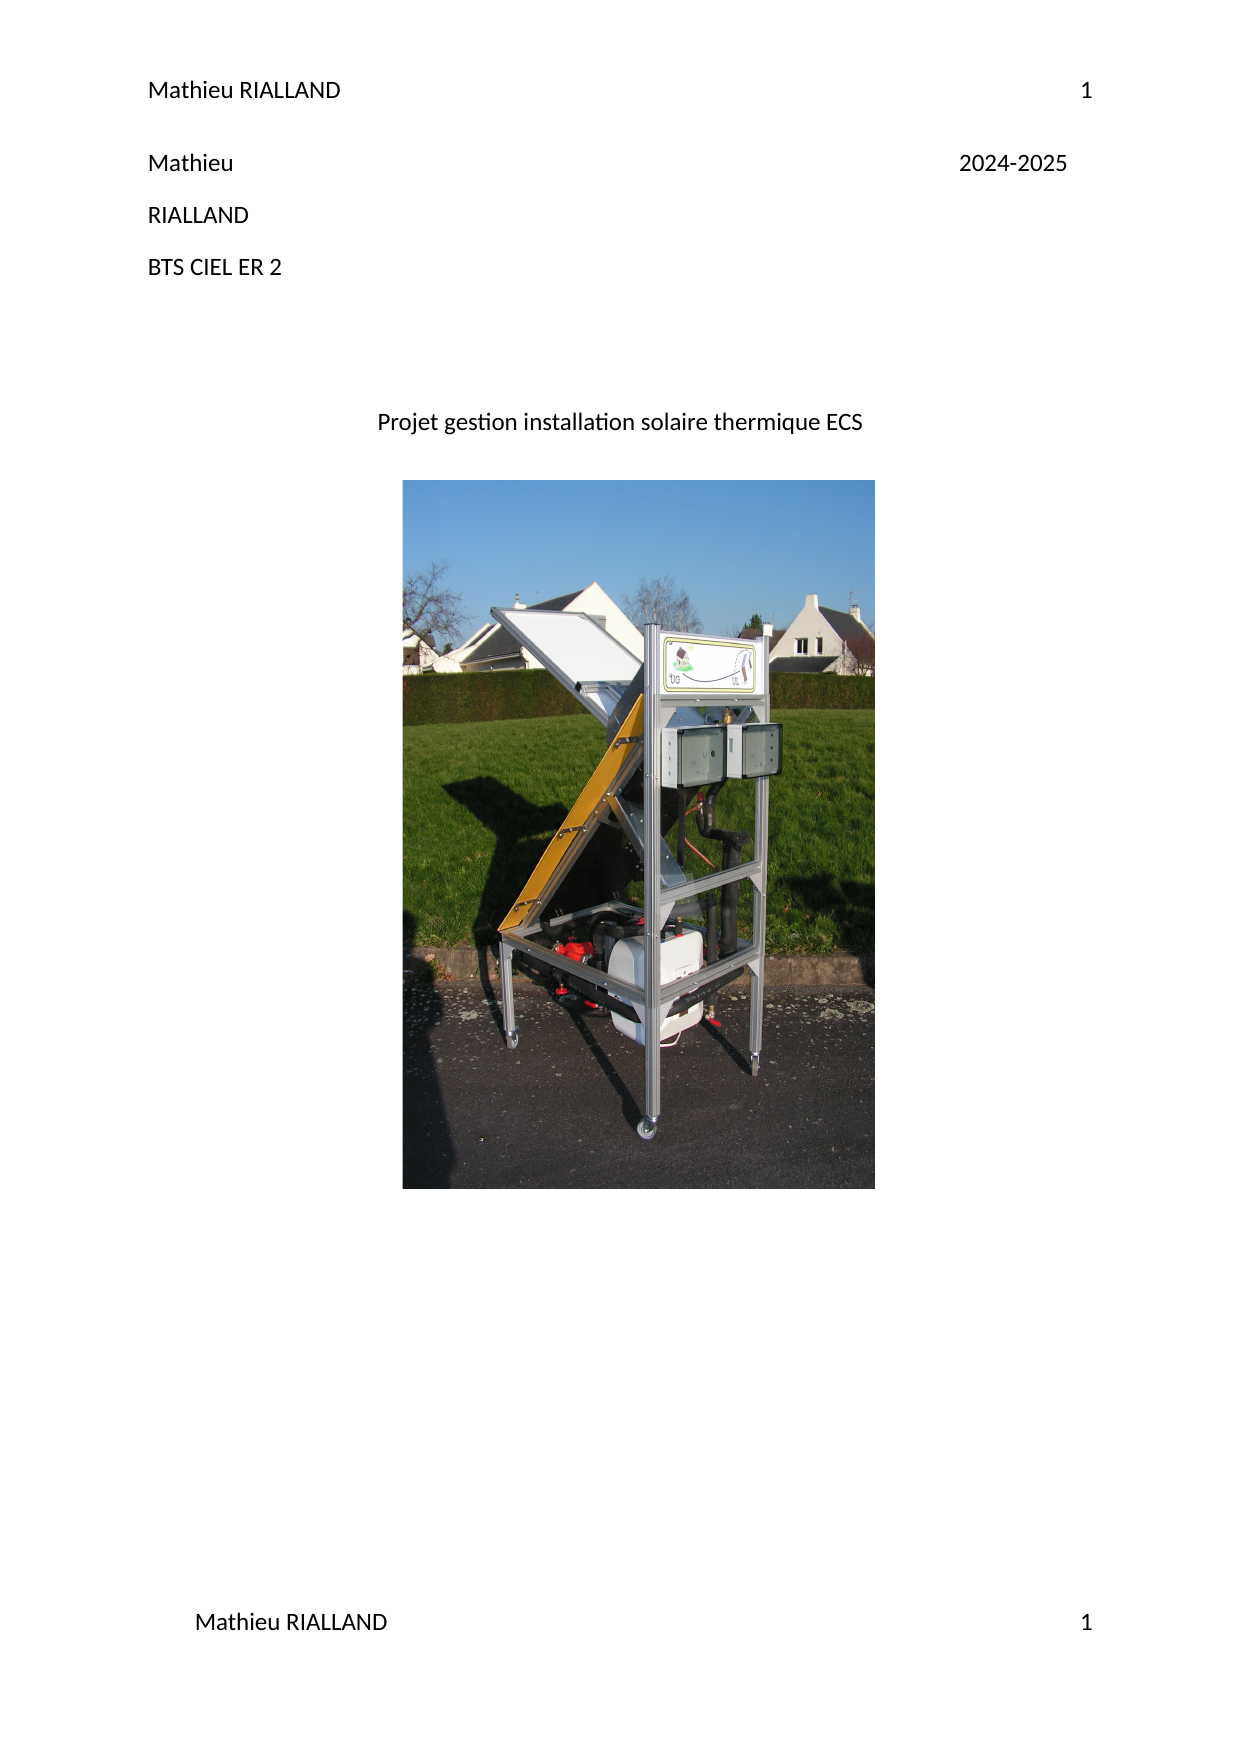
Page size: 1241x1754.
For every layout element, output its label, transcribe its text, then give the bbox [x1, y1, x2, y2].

text BTS CIEL ER 2 [148, 251, 1093, 281]
text Projet gestion installation solaire thermique ECS [148, 406, 1093, 436]
text Mathieu 2024-2025 [148, 148, 1093, 178]
text RIALLAND [148, 199, 1093, 230]
